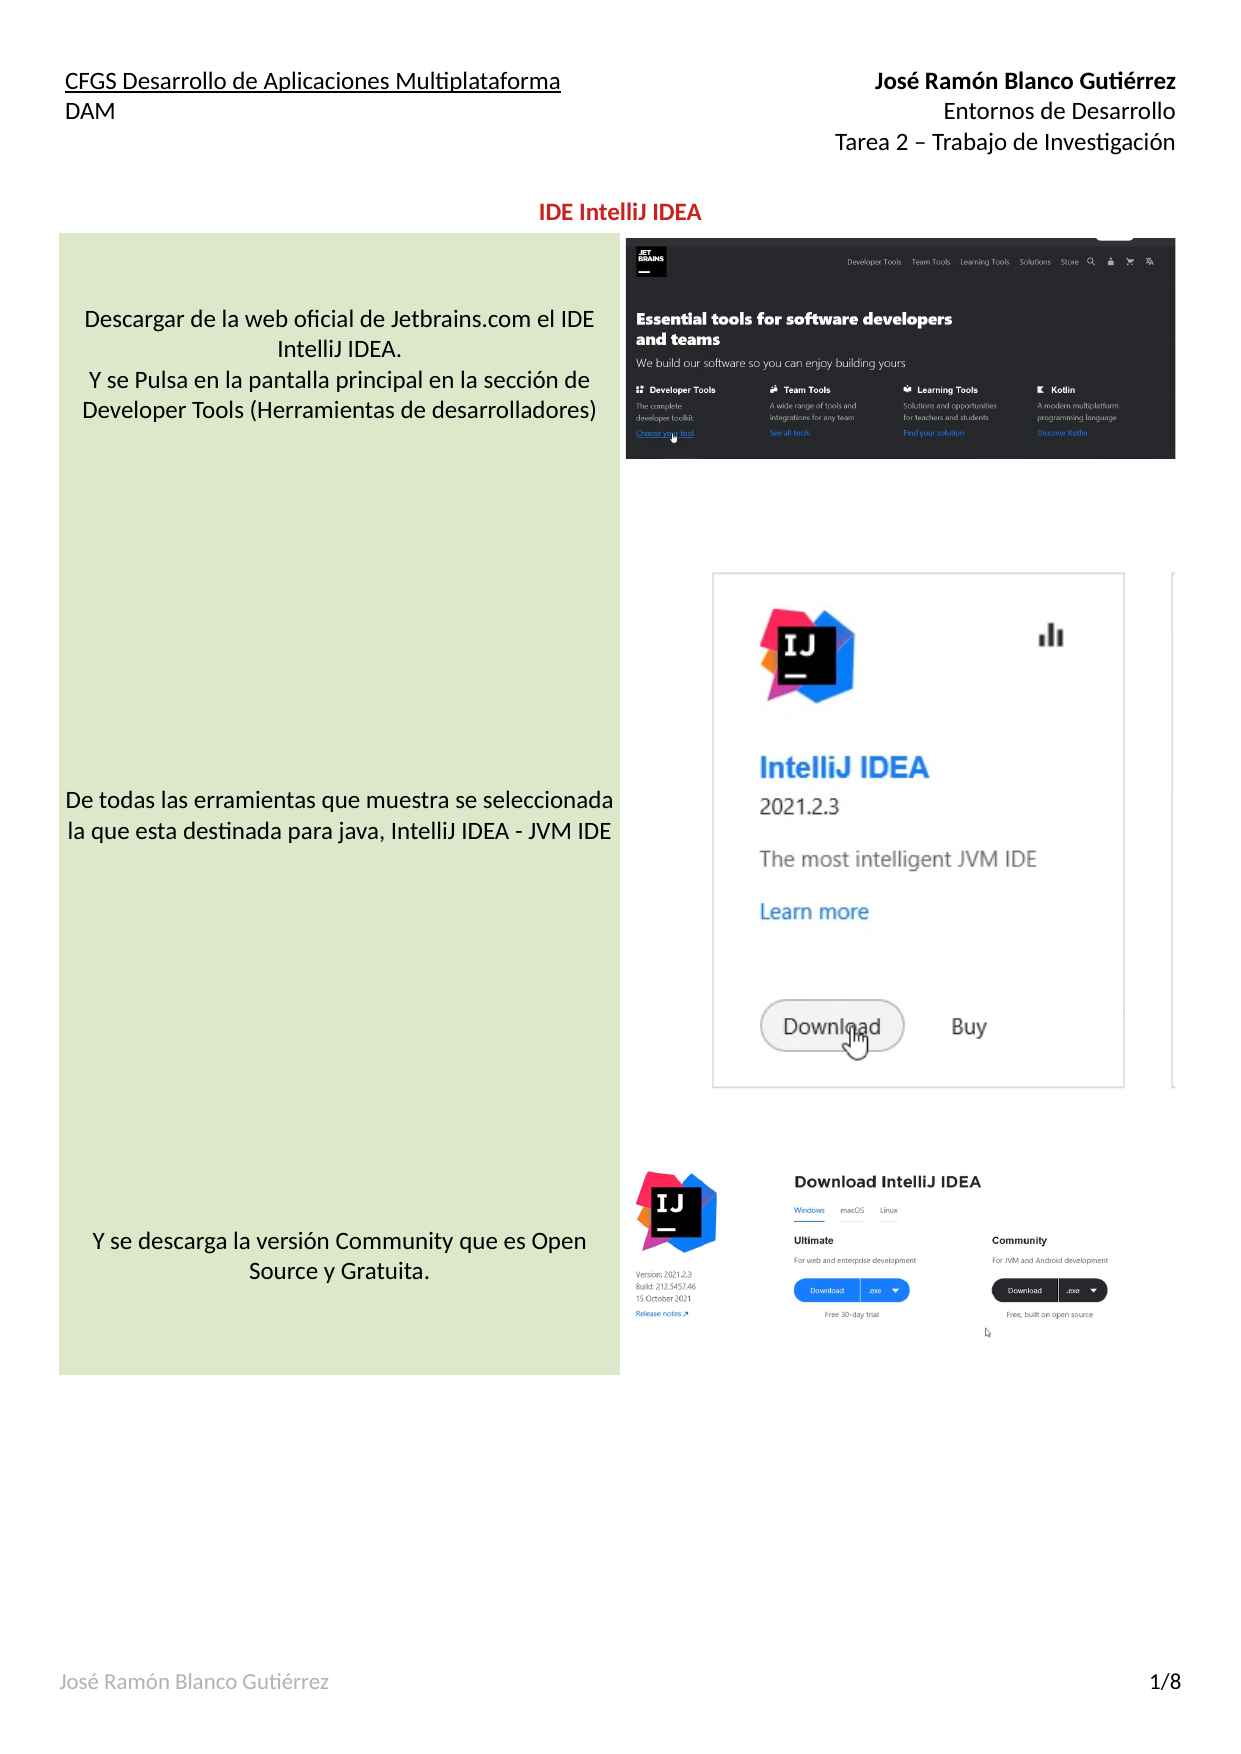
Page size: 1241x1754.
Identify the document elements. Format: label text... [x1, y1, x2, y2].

table_header IDE IntelliJ IDEA [59, 191, 1181, 233]
table_cell De todas las erramientas que muestra se seleccionada la que esta destinada para java, IntelliJ IDEA - JVM IDE [59, 495, 620, 1136]
picture [625, 238, 1176, 459]
table_cell Descargar de la web oficial de Jetbrains.com el IDE IntelliJ IDEA. Y se Pulsa en la pantalla principal en la sección de Developer Tools (Herramientas de desarrolladores) [59, 233, 620, 495]
table_header CFGS Desarrollo de Aplicaciones Multiplataforma DAM [59, 59, 620, 162]
table_cell [620, 233, 1181, 495]
table_cell [620, 495, 1181, 1136]
table_cell [620, 1136, 1181, 1375]
table_cell Y se descarga la versión Community que es Open Source y Gratuita. [59, 1136, 620, 1375]
table_header José Ramón Blanco Gutiérrez Entornos de Desarrollo Tarea 2 – Trabajo de Investigación [620, 59, 1181, 162]
picture [625, 500, 1176, 1100]
picture [625, 1141, 1176, 1339]
